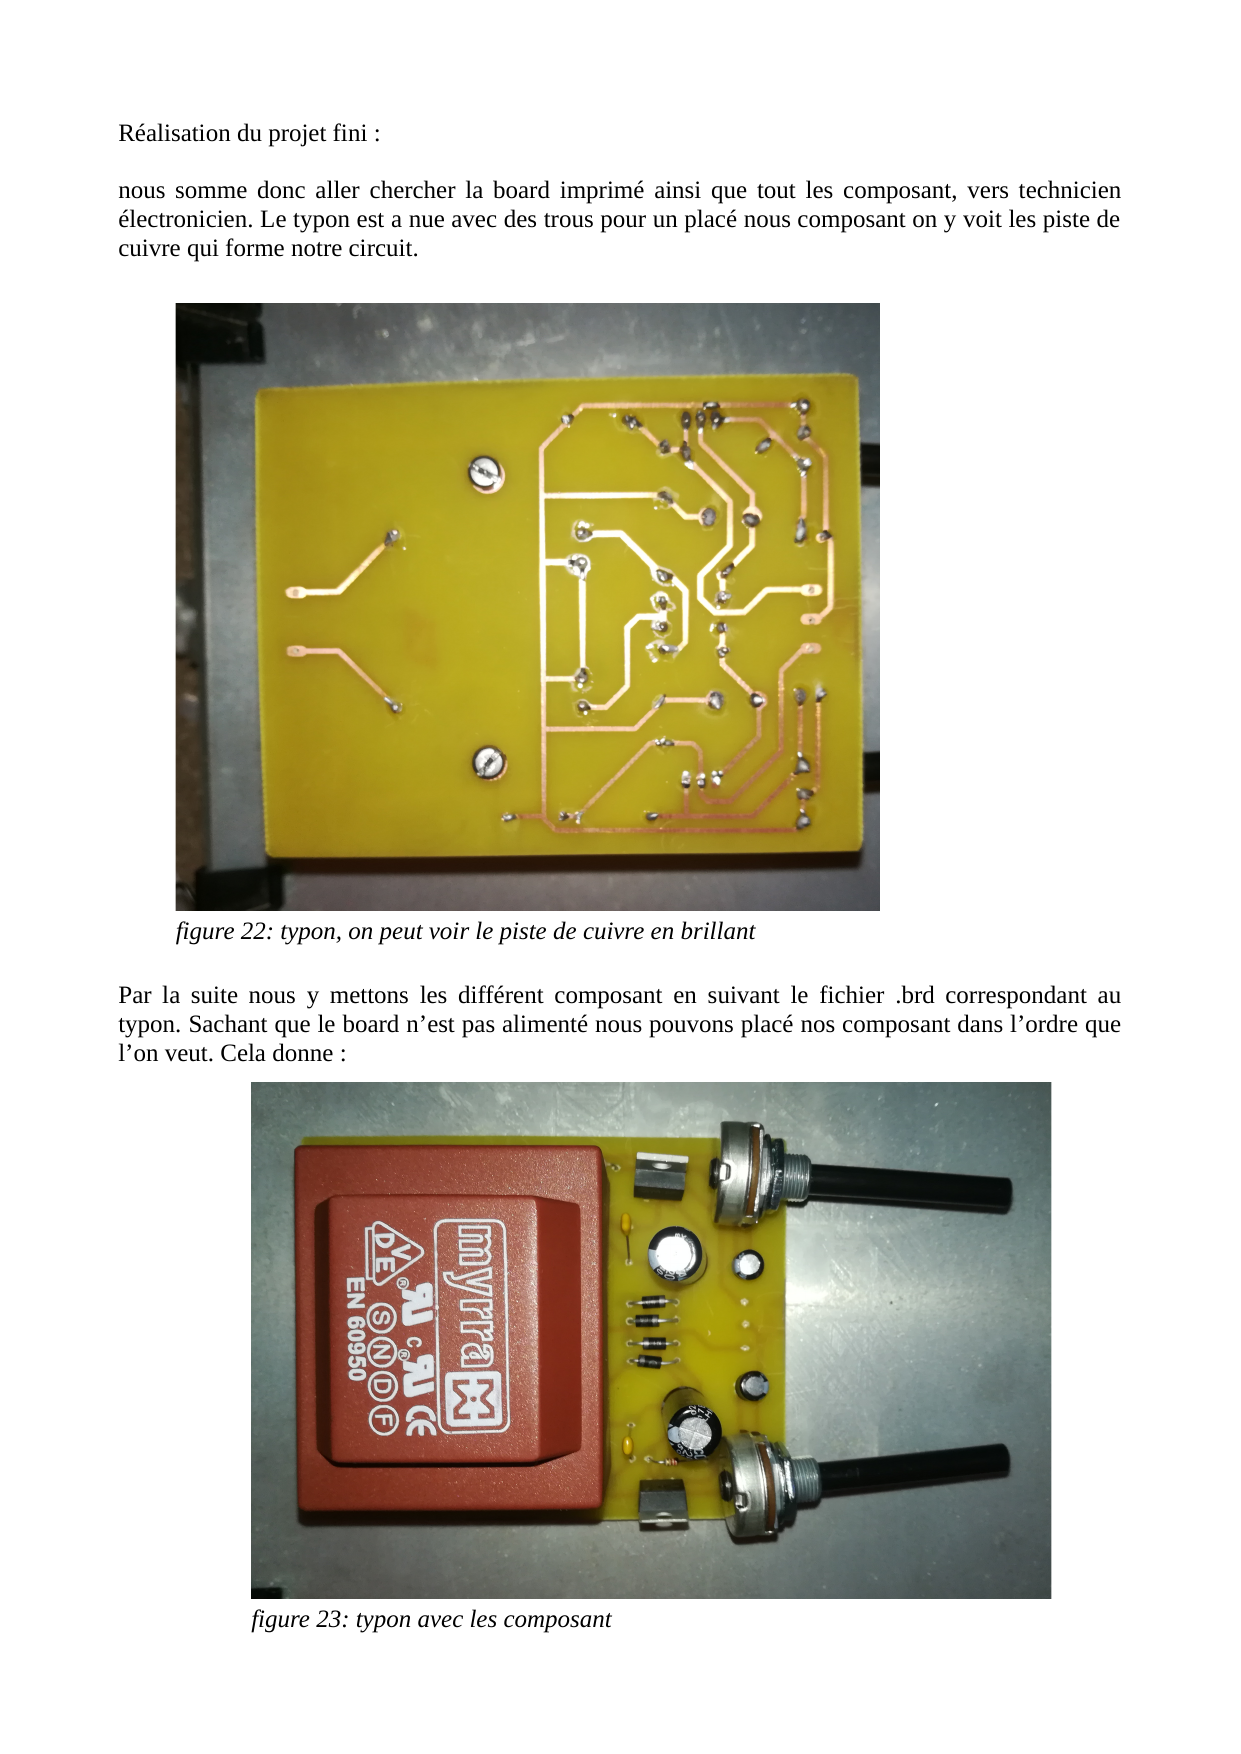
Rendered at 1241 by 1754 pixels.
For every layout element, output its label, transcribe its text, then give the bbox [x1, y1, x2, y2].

picture [175, 303, 530, 911]
text Réalisation du projet fini : [118, 118, 1122, 147]
text nous somme donc aller chercher la board imprimé ainsi que tout les composant, vers technicien électronicien. Le typon est a nue avec des trous pour un placé nous composant on y voit les piste de cuivre qui forme notre circuit. [118, 176, 1122, 262]
text figure 23: typon avec les composant [251, 1599, 1051, 1633]
text Par la suite nous y mettons les différent composant en suivant le fichier .brd correspondant au typon. Sachant que le board n’est pas alimenté nous pouvons placé nos composant dans l’ordre que l’on veut. Cela donne : [118, 981, 1122, 1067]
text figure 22: typon, on peut voir le piste de cuivre en brillant [176, 303, 880, 945]
picture [251, 1082, 1052, 1599]
